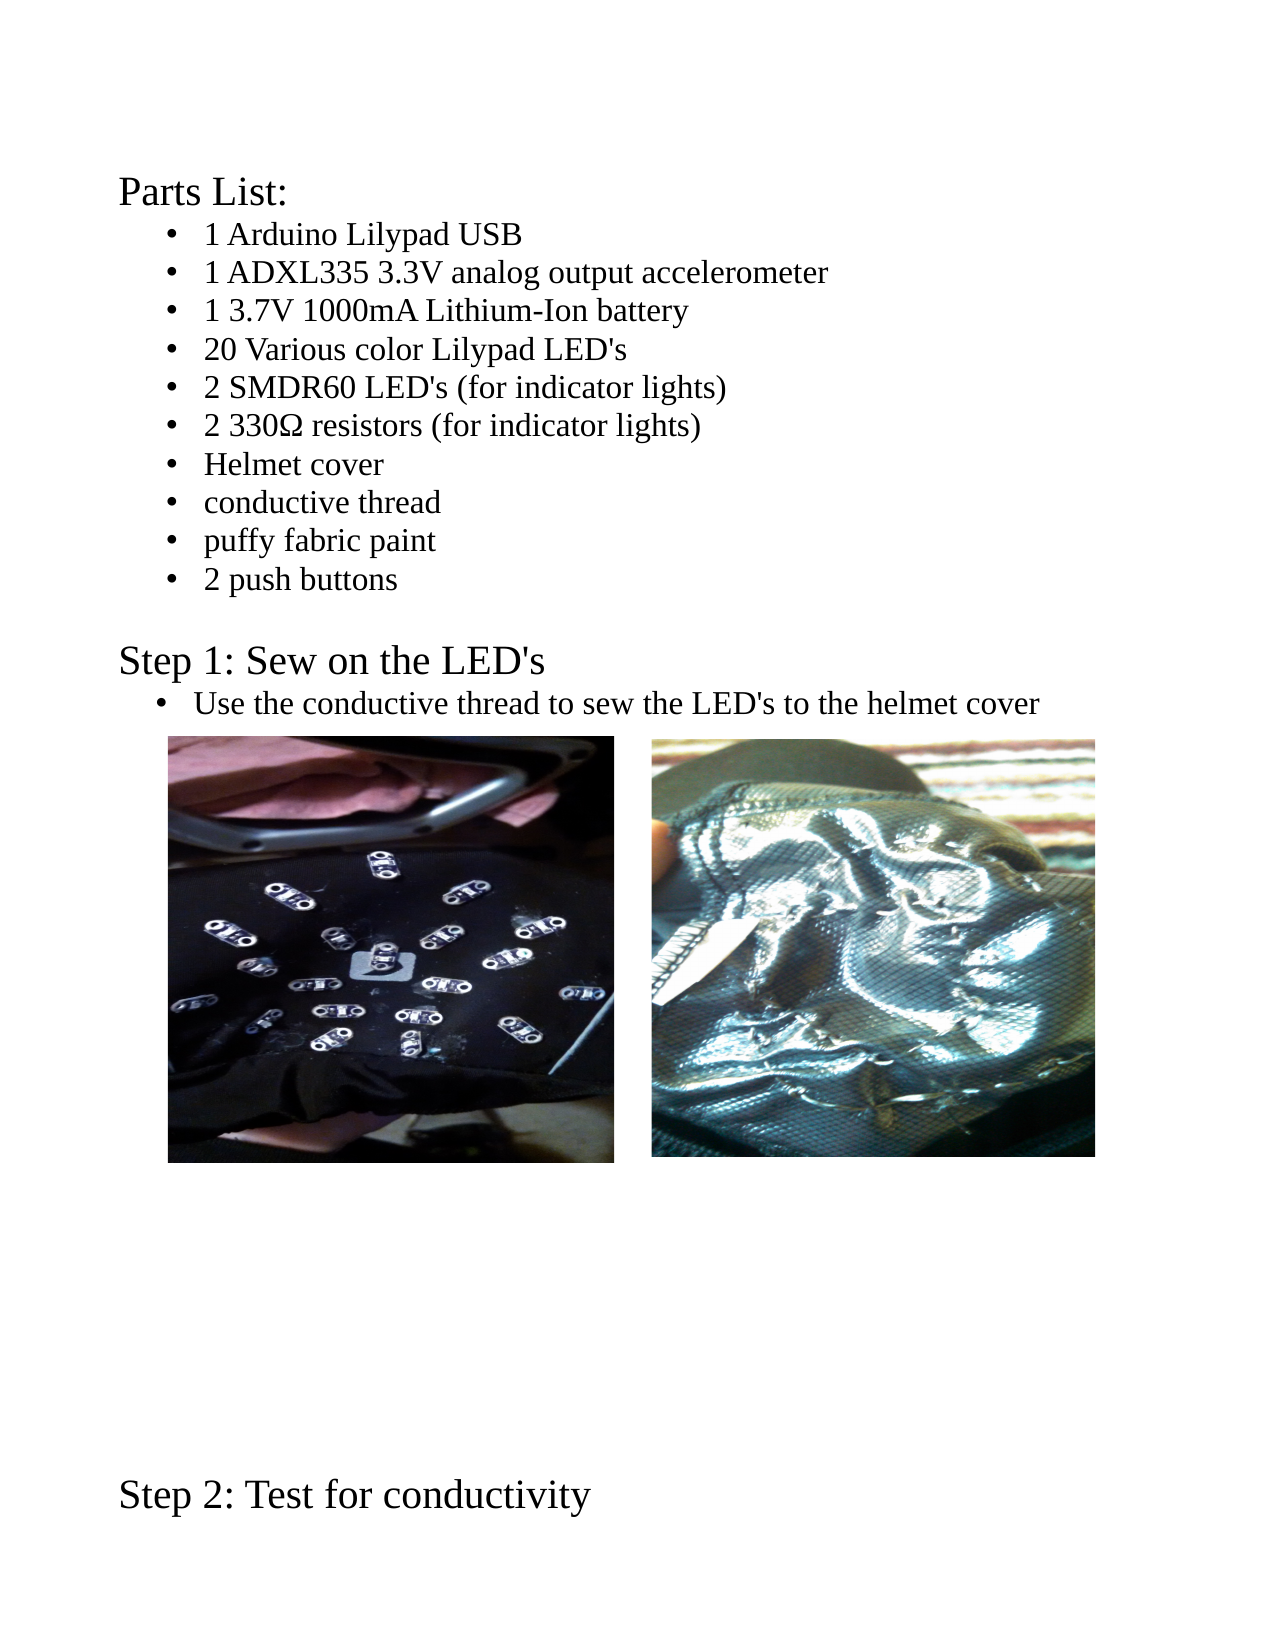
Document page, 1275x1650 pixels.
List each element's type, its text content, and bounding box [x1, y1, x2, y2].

list 2 330Ω resistors (for indicator lights) [166, 406, 1157, 444]
list puffy fabric paint [166, 521, 1157, 559]
text Step 2: Test for conductivity [118, 1469, 1157, 1517]
list Use the conductive thread to sew the LED's to the helmet cover [156, 683, 1157, 722]
list 1 Arduino Lilypad USB [166, 214, 1157, 252]
list 1 3.7V 1000mA Lithium-Ion battery [166, 291, 1157, 329]
list 1 ADXL335 3.3V analog output accelerometer [166, 252, 1157, 291]
list Helmet cover [166, 444, 1157, 482]
text Parts List: [118, 166, 1157, 214]
list conductive thread [166, 482, 1157, 521]
list 20 Various color Lilypad LED's [166, 329, 1157, 367]
picture [167, 736, 615, 1163]
text Step 1: Sew on the LED's [118, 636, 1157, 683]
picture [651, 739, 1096, 1157]
list 2 push buttons [166, 559, 1157, 597]
list 2 SMDR60 LED's (for indicator lights) [166, 367, 1157, 406]
